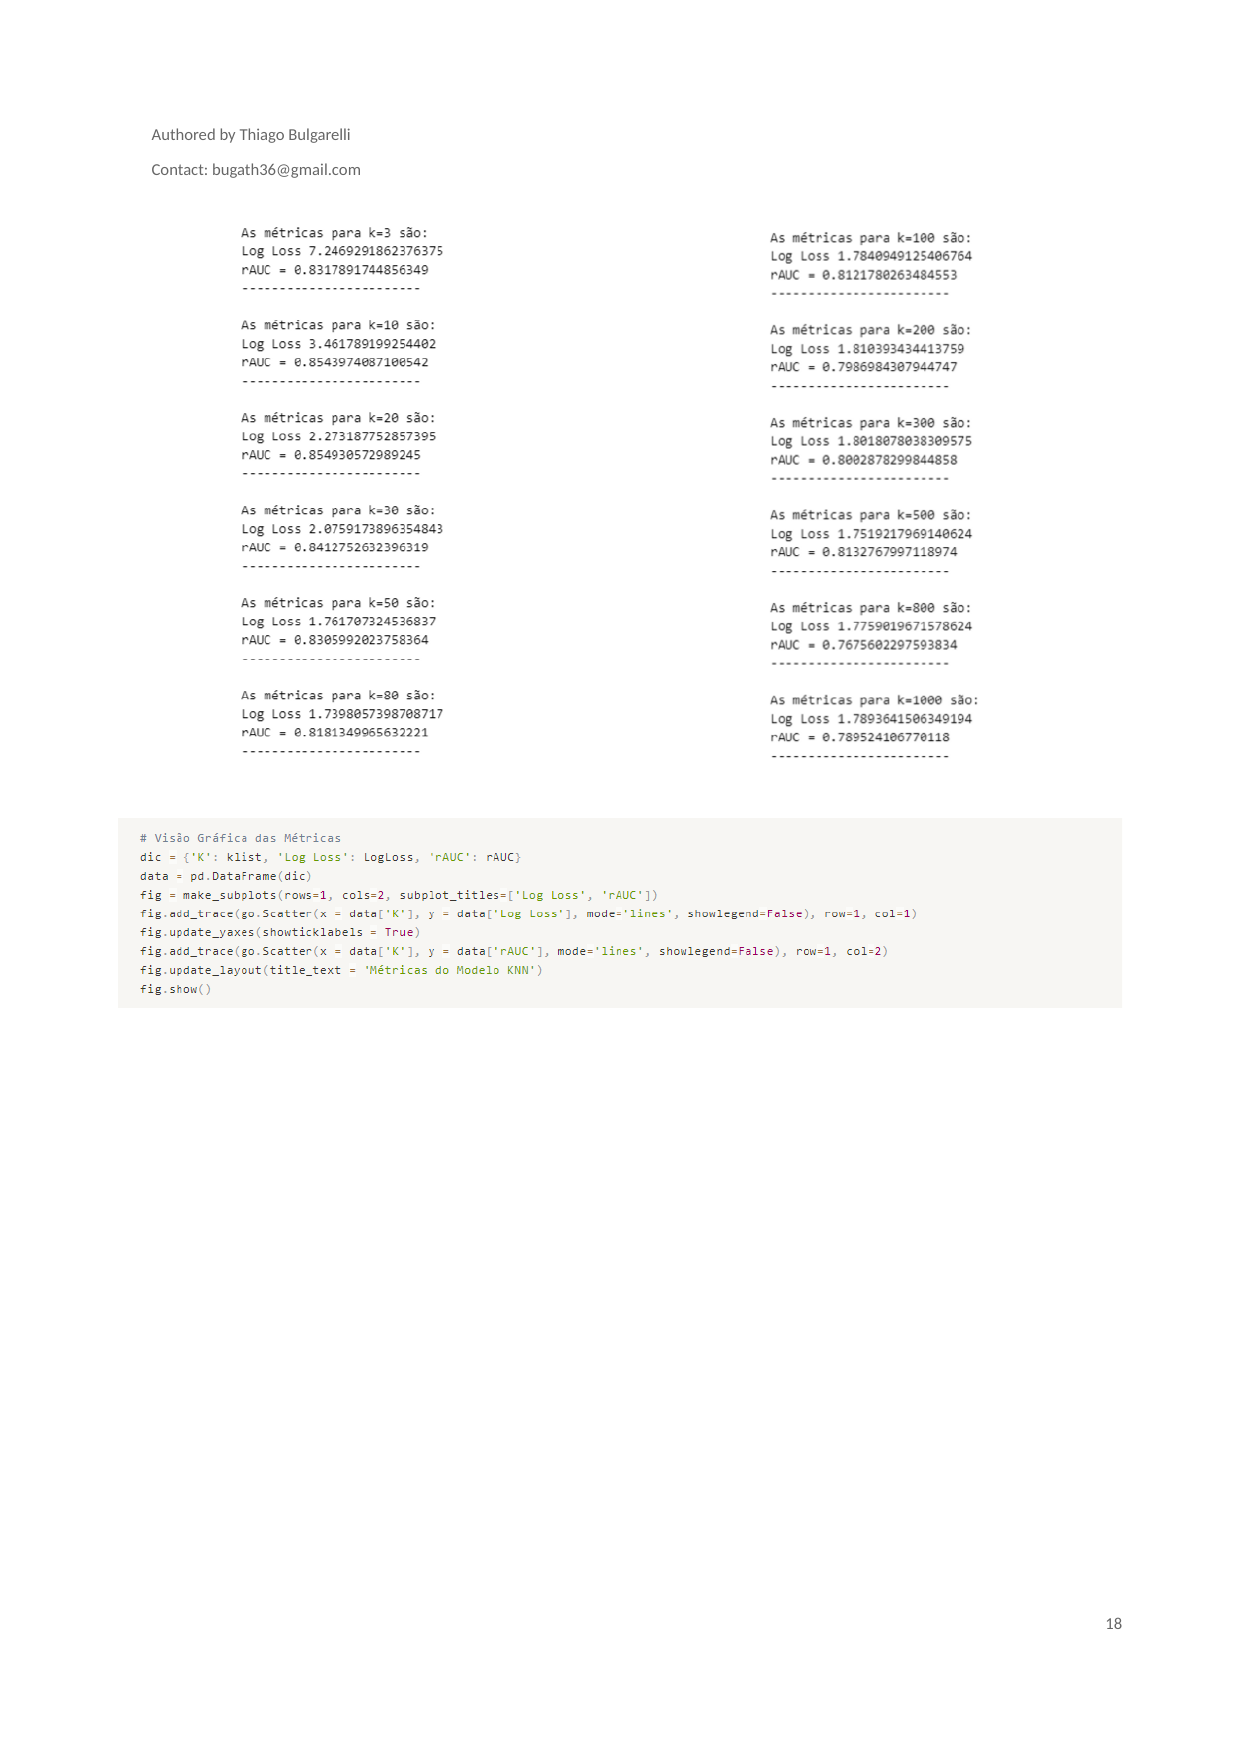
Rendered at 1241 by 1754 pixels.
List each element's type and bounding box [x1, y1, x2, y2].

picture [118, 818, 1123, 1008]
picture [231, 209, 1009, 765]
